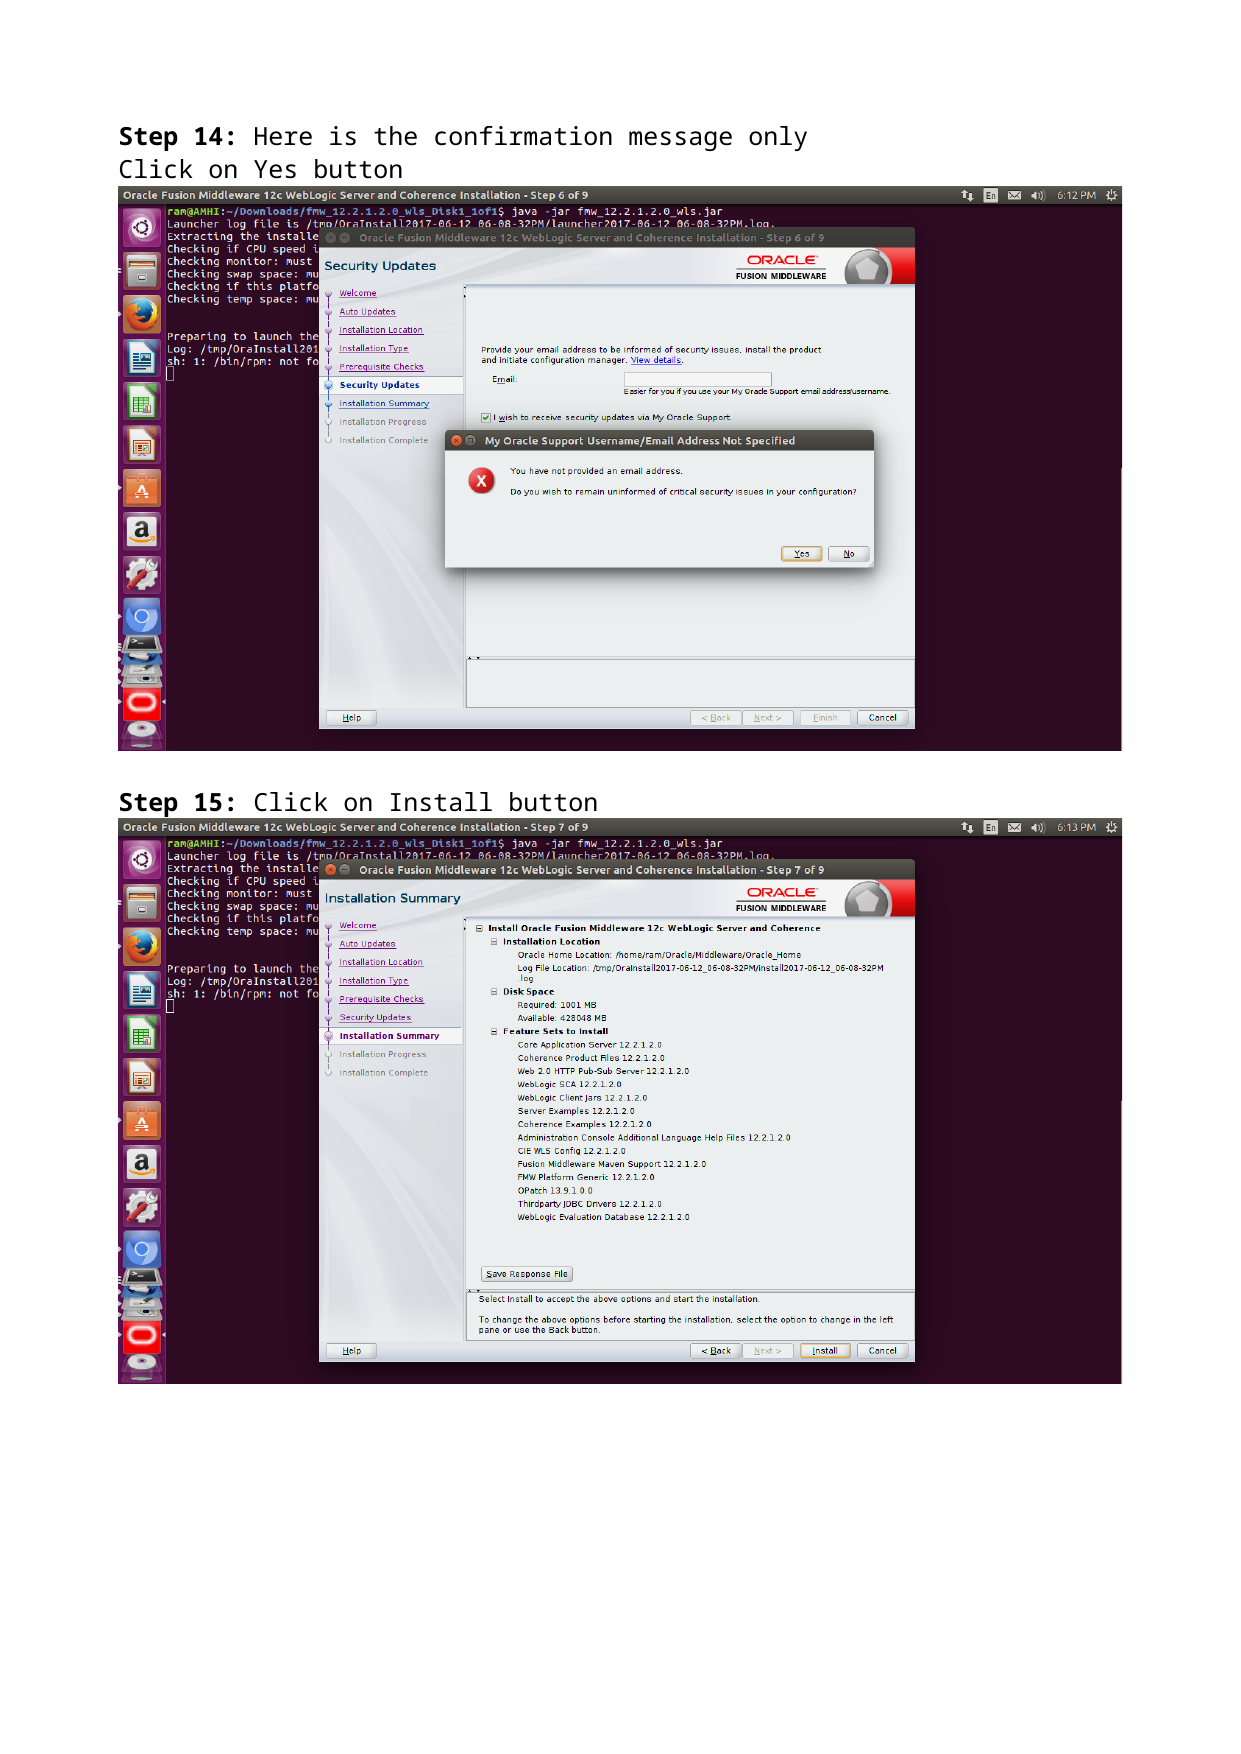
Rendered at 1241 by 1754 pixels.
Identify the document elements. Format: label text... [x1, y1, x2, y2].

picture [118, 818, 1123, 1384]
text Step 15: Click on Install button [118, 785, 1122, 818]
text Step 14: Here is the confirmation message only [118, 118, 1122, 152]
picture [118, 186, 1123, 751]
text Click on Yes button [118, 152, 1122, 186]
